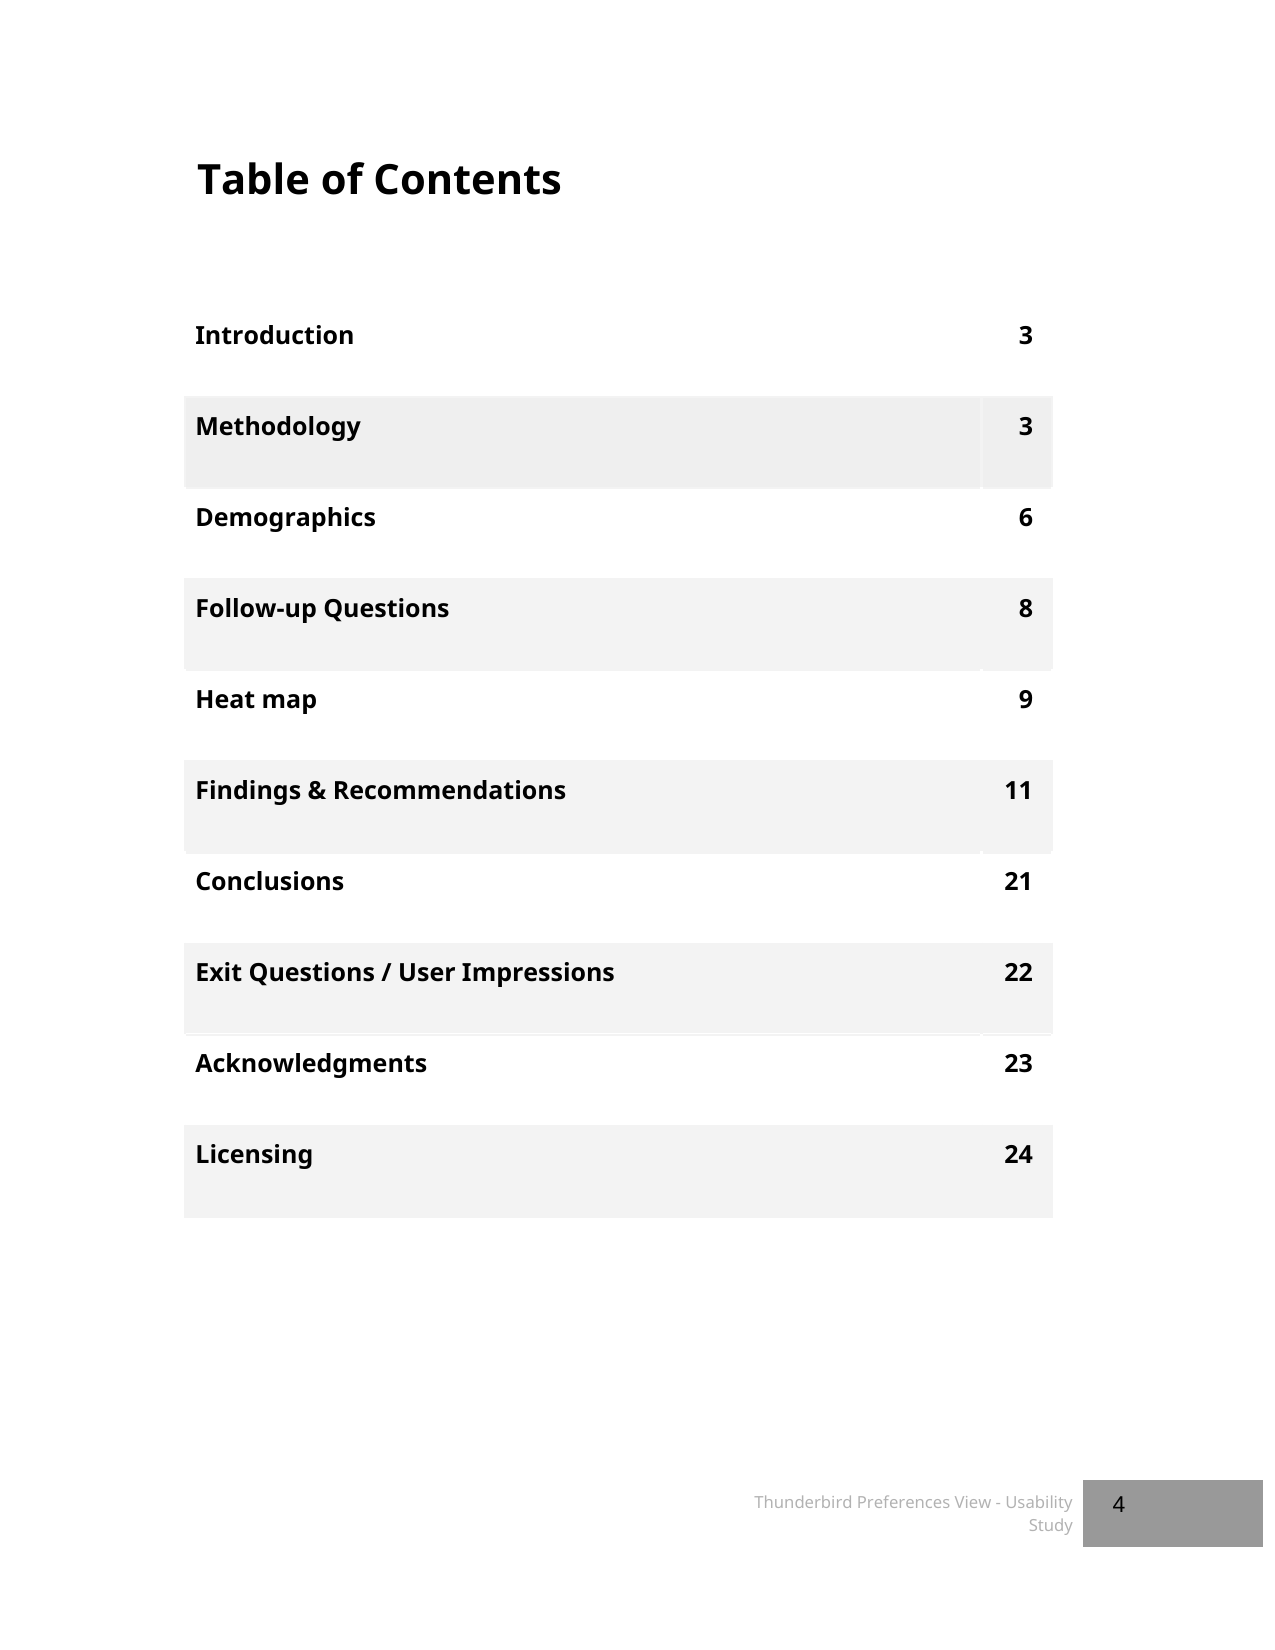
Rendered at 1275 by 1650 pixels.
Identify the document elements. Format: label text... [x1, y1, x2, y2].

table_cell 8 [983, 580, 1051, 669]
table_cell 3 [983, 398, 1051, 487]
table_cell 22 [983, 945, 1051, 1033]
table_cell 24 [983, 1127, 1051, 1216]
table_cell 11 [983, 763, 1051, 851]
table_cell Demographics [186, 489, 980, 578]
subtitle Table of Contents [197, 150, 1079, 207]
table_cell 9 [983, 671, 1051, 760]
table_cell Heat map [186, 671, 980, 760]
table_cell Findings & Recommendations [186, 763, 980, 851]
table_cell Exit Questions / User Impressions [186, 945, 980, 1033]
table_cell 6 [983, 489, 1051, 578]
table_cell Acknowledgments [186, 1036, 980, 1124]
table_header Introduction [186, 307, 980, 396]
table_cell Licensing [186, 1127, 980, 1216]
table_cell Follow-up Questions [186, 580, 980, 669]
table_cell 21 [983, 854, 1051, 942]
table_cell 23 [983, 1036, 1051, 1124]
table_cell Methodology [186, 398, 980, 487]
table_cell Conclusions [186, 854, 980, 942]
table_header 3 [983, 307, 1051, 396]
